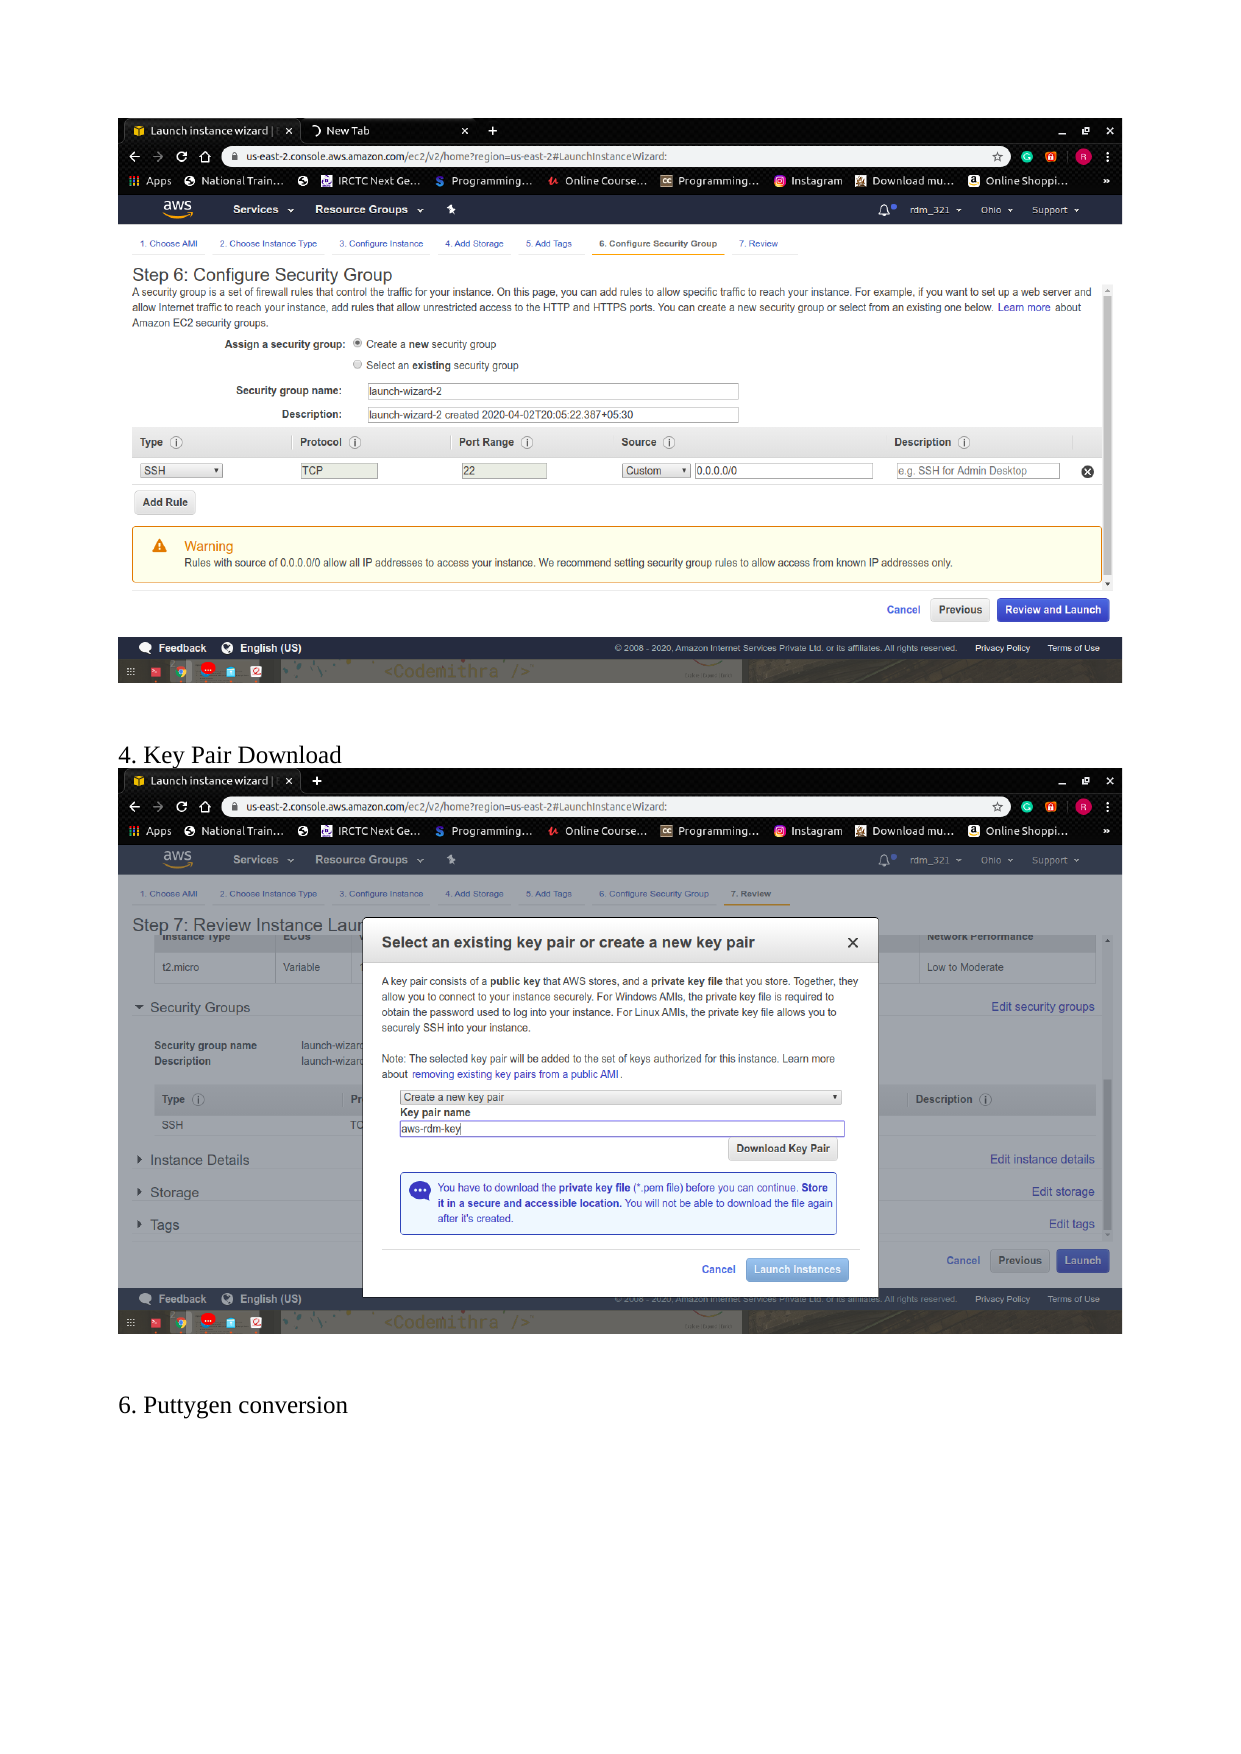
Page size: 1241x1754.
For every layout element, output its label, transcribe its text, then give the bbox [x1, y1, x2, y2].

text 6. Puttygen conversion [118, 1391, 1122, 1419]
picture [118, 118, 1123, 683]
picture [118, 768, 1123, 1334]
text 4. Key Pair Download [118, 740, 1122, 768]
